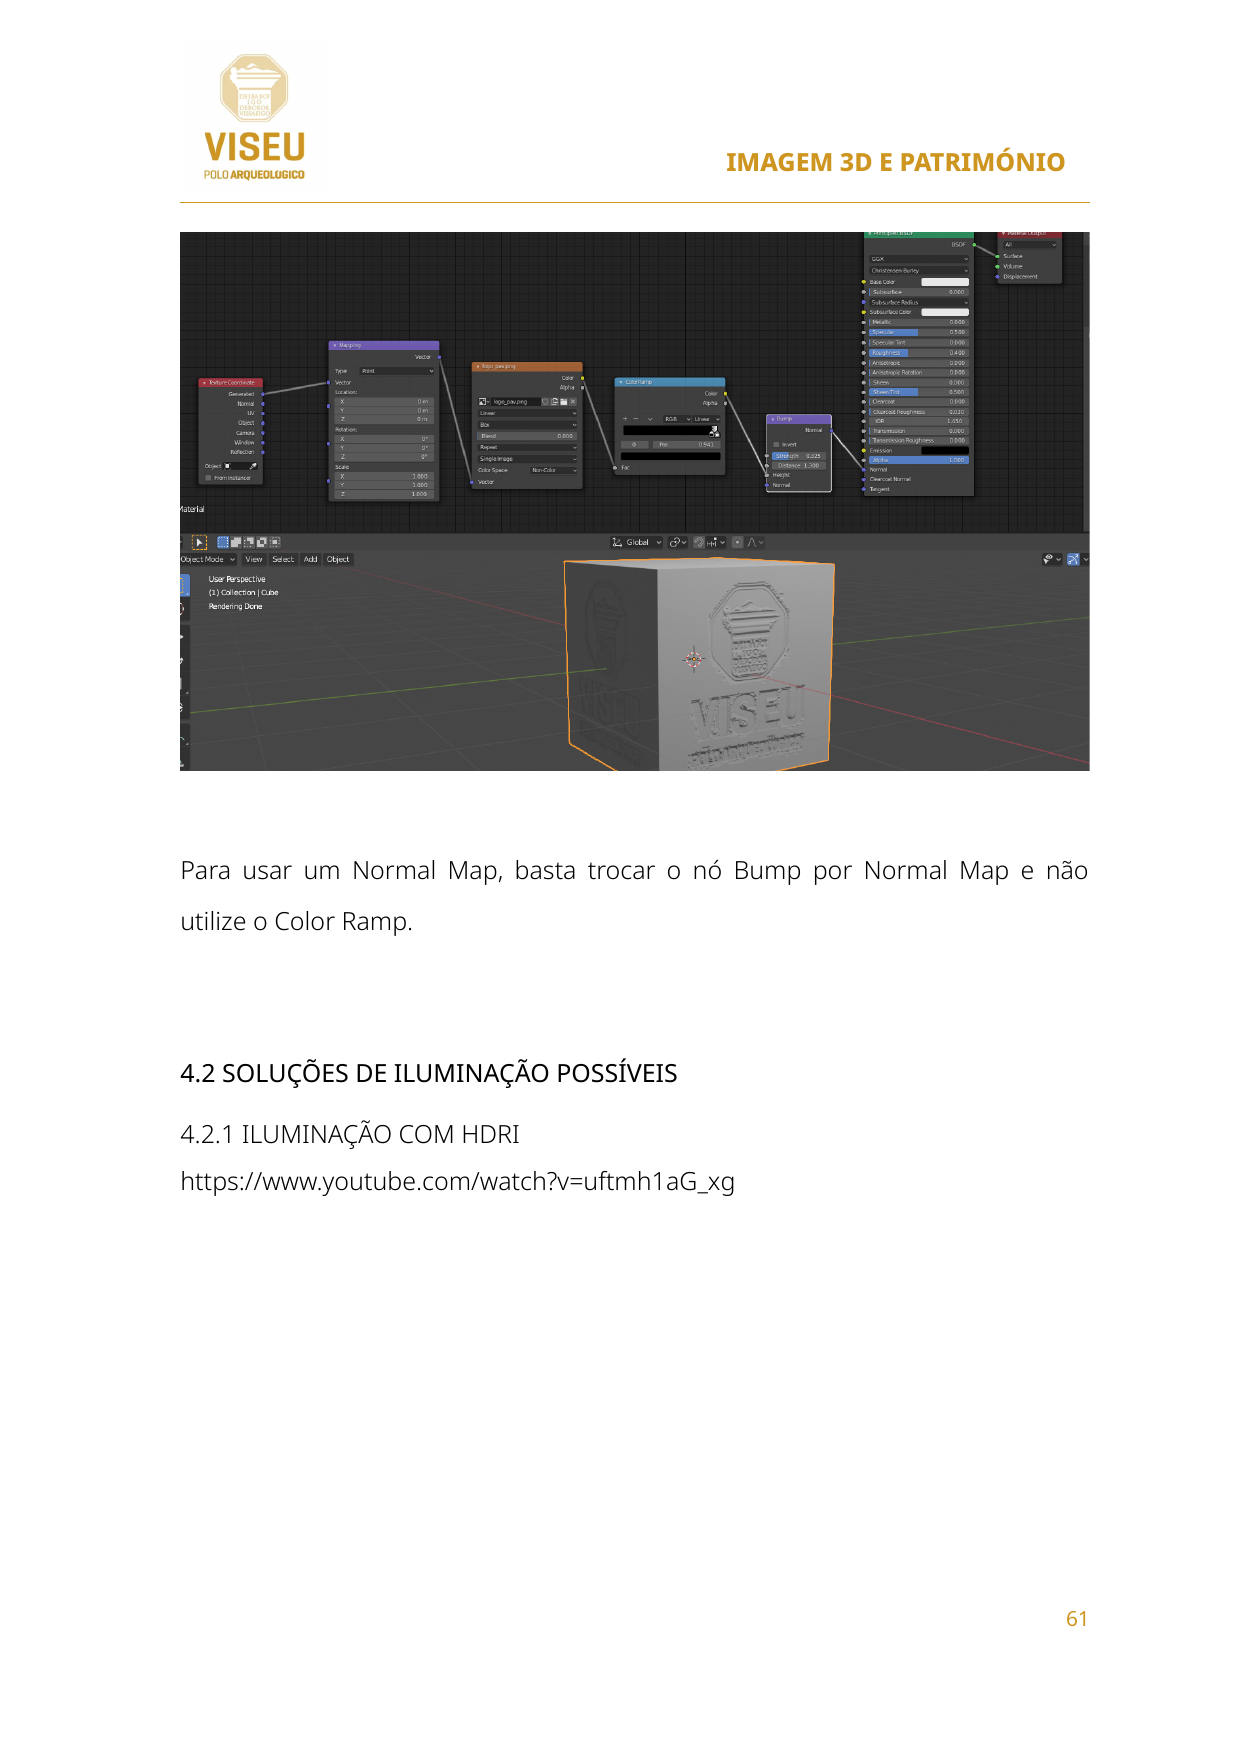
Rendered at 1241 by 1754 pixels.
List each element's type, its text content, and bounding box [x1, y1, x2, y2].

subtitle 4.2 Soluções de iluminação possíveis [180, 1056, 1090, 1090]
subtitle 4.2.1 Iluminação com HDRI [180, 1117, 1090, 1151]
text Para usar um Normal Map, basta trocar o nó Bump por Normal Map e não utilize o Color Ramp. [180, 853, 1090, 938]
picture [180, 232, 1090, 771]
text https://www.youtube.com/watch?v=uftmh1aG_xg [180, 1164, 1090, 1198]
